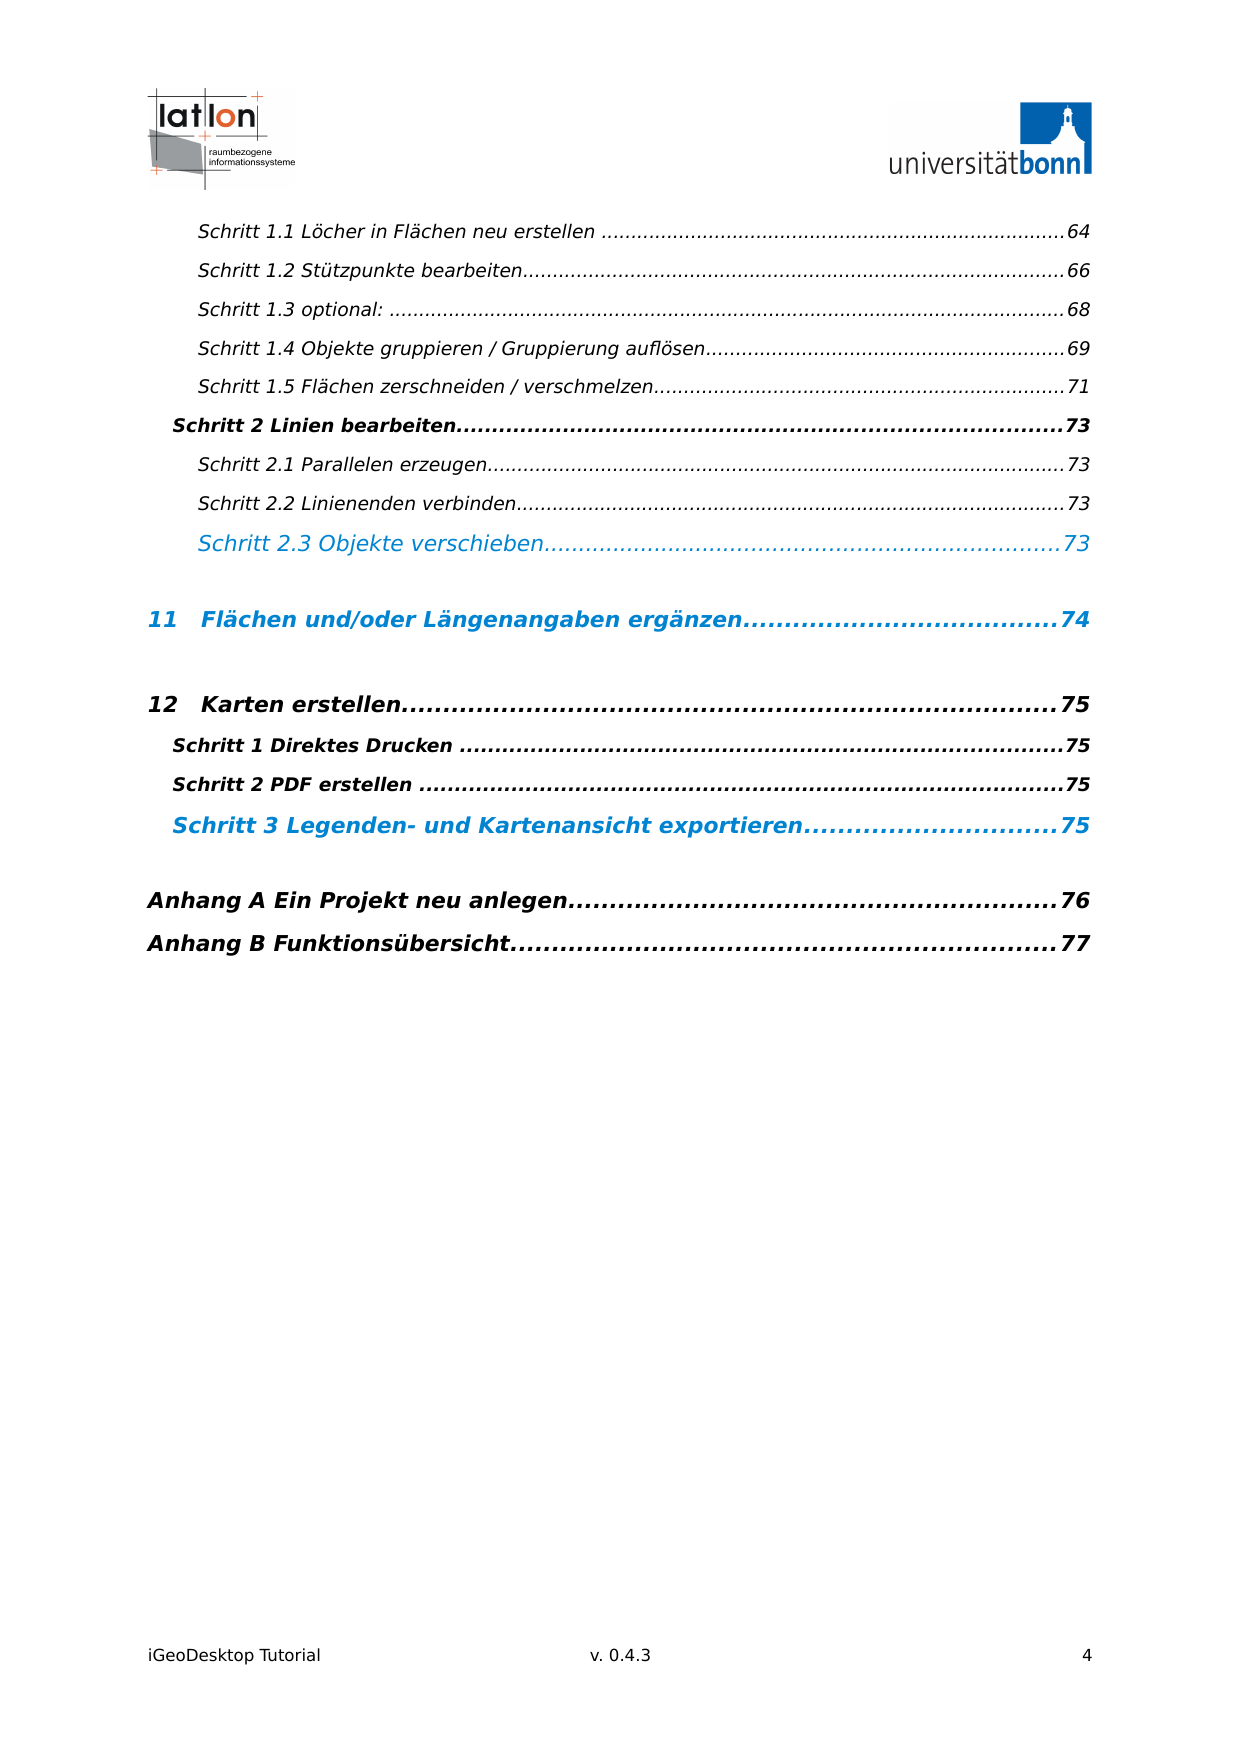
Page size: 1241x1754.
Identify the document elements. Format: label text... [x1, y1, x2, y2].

text Anhang A Ein Projekt neu anlegen 76 [148, 888, 1092, 914]
picture [889, 102, 1093, 174]
text Schritt 2.2 Linienenden verbinden 73 [198, 493, 1092, 514]
text Schritt 1 Direktes Drucken 75 [172, 735, 1092, 757]
picture [147, 88, 295, 190]
text Schritt 3 Legenden- und Kartenansicht exportieren 75 [172, 813, 1092, 870]
text Schritt 1.5 Flächen zerschneiden / verschmelzen 71 [198, 376, 1092, 398]
text 11 Flächen und/oder Längenangaben ergänzen 74 [148, 607, 1092, 673]
text Schritt 2 Linien bearbeiten 73 [172, 415, 1092, 437]
text Schritt 1.4 Objekte gruppieren / Gruppierung auflösen 69 [198, 338, 1092, 359]
text 12 Karten erstellen 75 [148, 692, 1092, 718]
text Schritt 2 PDF erstellen 75 [172, 774, 1092, 796]
text Schritt 1.3 optional: 68 [198, 299, 1092, 321]
text Schritt 2.1 Parallelen erzeugen 73 [198, 454, 1092, 476]
text Anhang B Funktionsübersicht 77 [148, 931, 1092, 957]
text Schritt 2.3 Objekte verschieben 73 [198, 531, 1092, 589]
text Schritt 1.1 Löcher in Flächen neu erstellen 64 [198, 221, 1092, 243]
text Schritt 1.2 Stützpunkte bearbeiten 66 [198, 260, 1092, 282]
